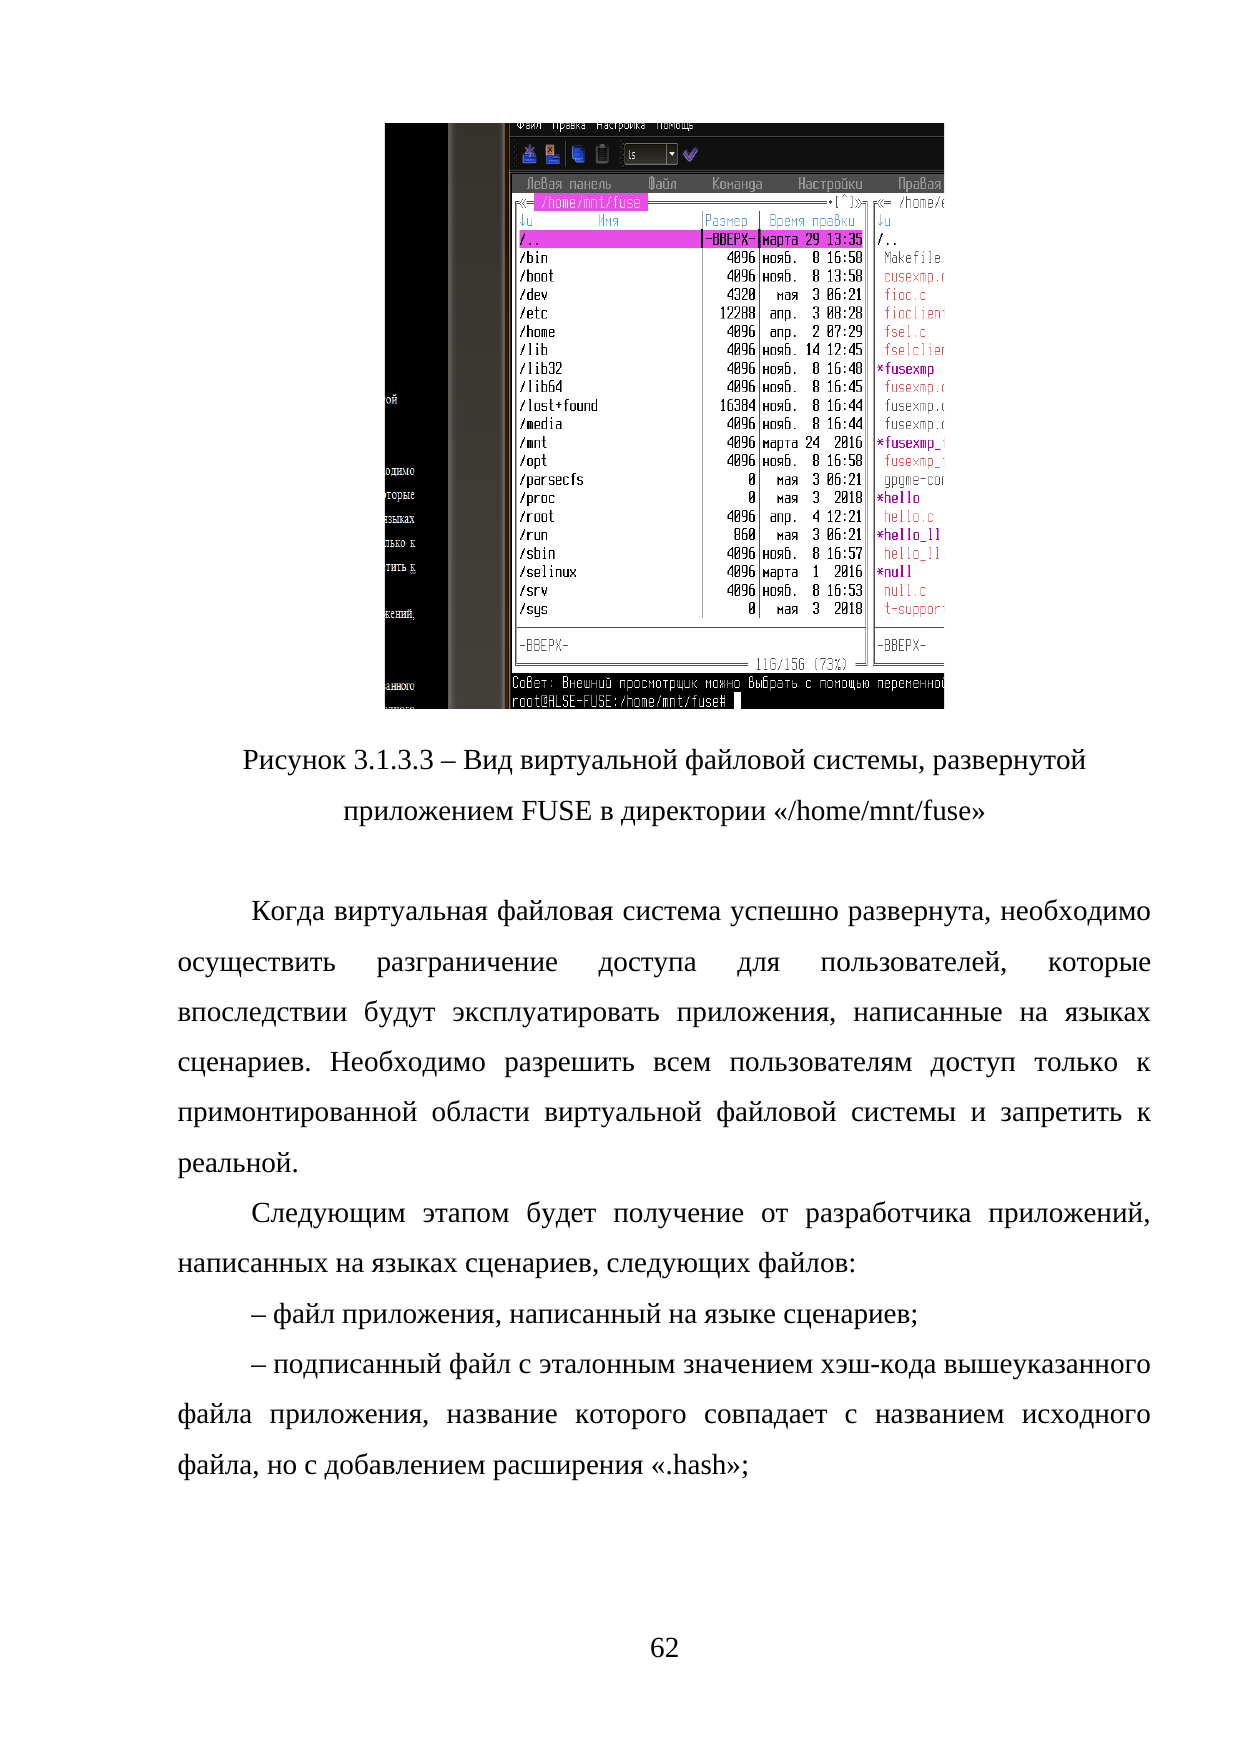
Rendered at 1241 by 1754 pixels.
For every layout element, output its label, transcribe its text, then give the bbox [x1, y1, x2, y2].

text Когда виртуальная файловая система успешно развернута, необходимо осуществить разграничение доступа для пользователей, которые впоследствии будут эксплуатировать приложения, написанные на языках сценариев. Необходимо разрешить всем пользователям доступ только к примонтированной области виртуальной файловой системы и запретить к реальной. [177, 893, 1152, 1178]
text Рисунок 3.1.3.3 – Вид виртуальной файловой системы, развернутой приложением FUSE в директории «/home/mnt/fuse» [177, 742, 1152, 826]
text – подписанный файл с эталонным значением хэш-кода вышеуказанного файла приложения, название которого совпадает с названием исходного файла, но с добавлением расширения «.hash»; [177, 1346, 1152, 1480]
text – файл приложения, написанный на языке сценариев; [177, 1296, 1152, 1329]
picture [565, 123, 945, 709]
text Следующим этапом будет получение от разработчика приложений, написанных на языках сценариев, следующих файлов: [177, 1195, 1152, 1279]
